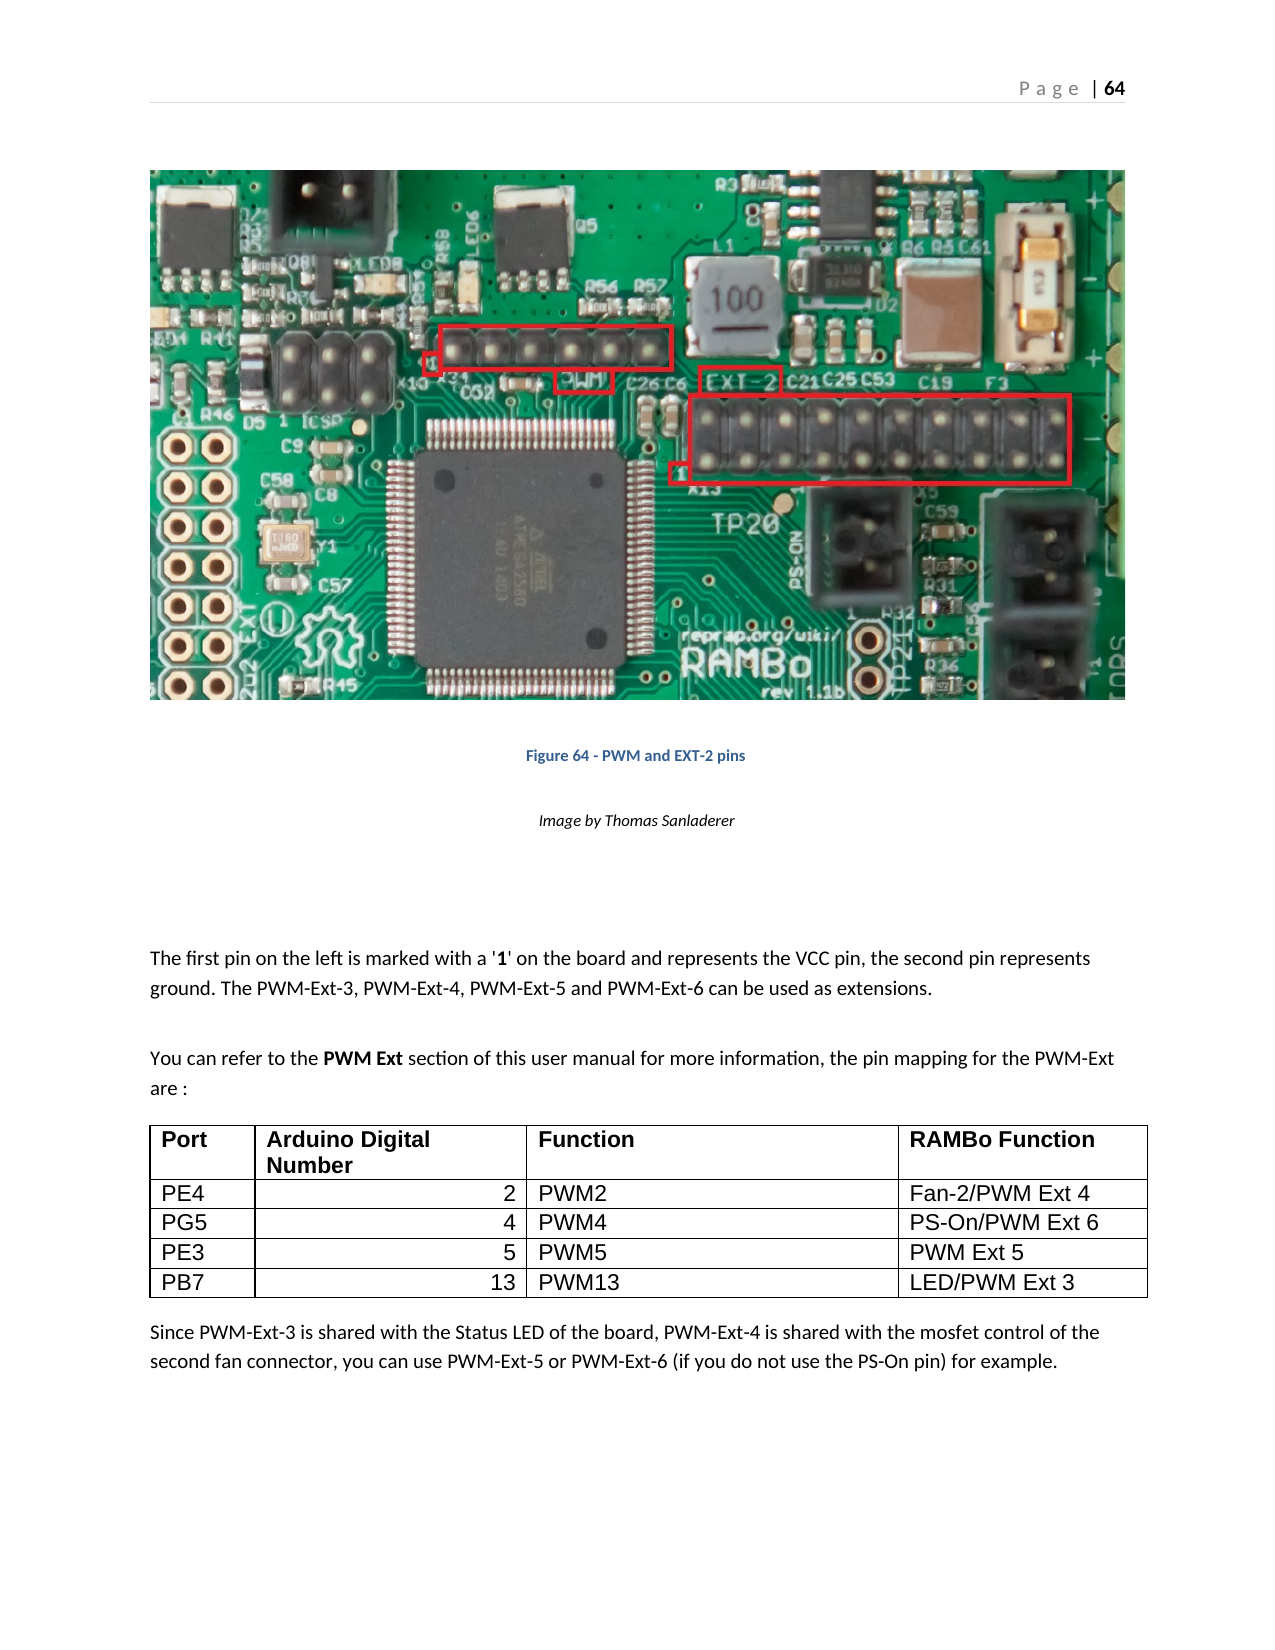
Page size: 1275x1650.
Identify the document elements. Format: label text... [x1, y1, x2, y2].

text You can refer to the PWM Ext section of this user manual for more information, the pin mapping for the PWM-Ext are : [150, 1046, 1125, 1100]
table_cell PWM Ext 5 [899, 1239, 1147, 1268]
table_cell LED/PWM Ext 3 [899, 1269, 1147, 1297]
table_cell PWM5 [527, 1239, 898, 1268]
table_cell PS-On/PWM Ext 6 [899, 1209, 1147, 1238]
text Image by Thomas Sanladerer [150, 810, 1125, 830]
table_header Port [151, 1126, 254, 1178]
table_cell Fan-2/PWM Ext 4 [899, 1180, 1147, 1208]
table_cell PG5 [151, 1209, 254, 1238]
table_cell PWM13 [527, 1269, 898, 1297]
table_cell PB7 [151, 1269, 254, 1297]
table_cell PE3 [151, 1239, 254, 1268]
table_cell 2 [256, 1180, 526, 1208]
table_cell 5 [256, 1239, 526, 1268]
table_cell PWM2 [527, 1180, 898, 1208]
table_cell PE4 [151, 1180, 254, 1208]
table_header RAMBo Function [899, 1126, 1147, 1178]
table_header Function [527, 1126, 898, 1178]
text Since PWM-Ext-3 is shared with the Status LED of the board, PWM-Ext-4 is shared with the mosfet control of the second fan connector, you can use PWM-Ext-5 or PWM-Ext-6 (if you do not use the PS-On pin) for example. [150, 1319, 1125, 1374]
table_cell 4 [256, 1209, 526, 1238]
table_header Arduino Digital Number [256, 1126, 526, 1178]
text Figure 64 - PWM and EXT-2 pins [150, 745, 1125, 765]
table_cell 13 [256, 1269, 526, 1297]
table_cell PWM4 [527, 1209, 898, 1238]
text The first pin on the left is marked with a '1' on the board and represents the VCC pin, the second pin represents ground. The PWM-Ext-3, PWM-Ext-4, PWM-Ext-5 and PWM-Ext-6 can be used as extensions. [150, 946, 1125, 1000]
